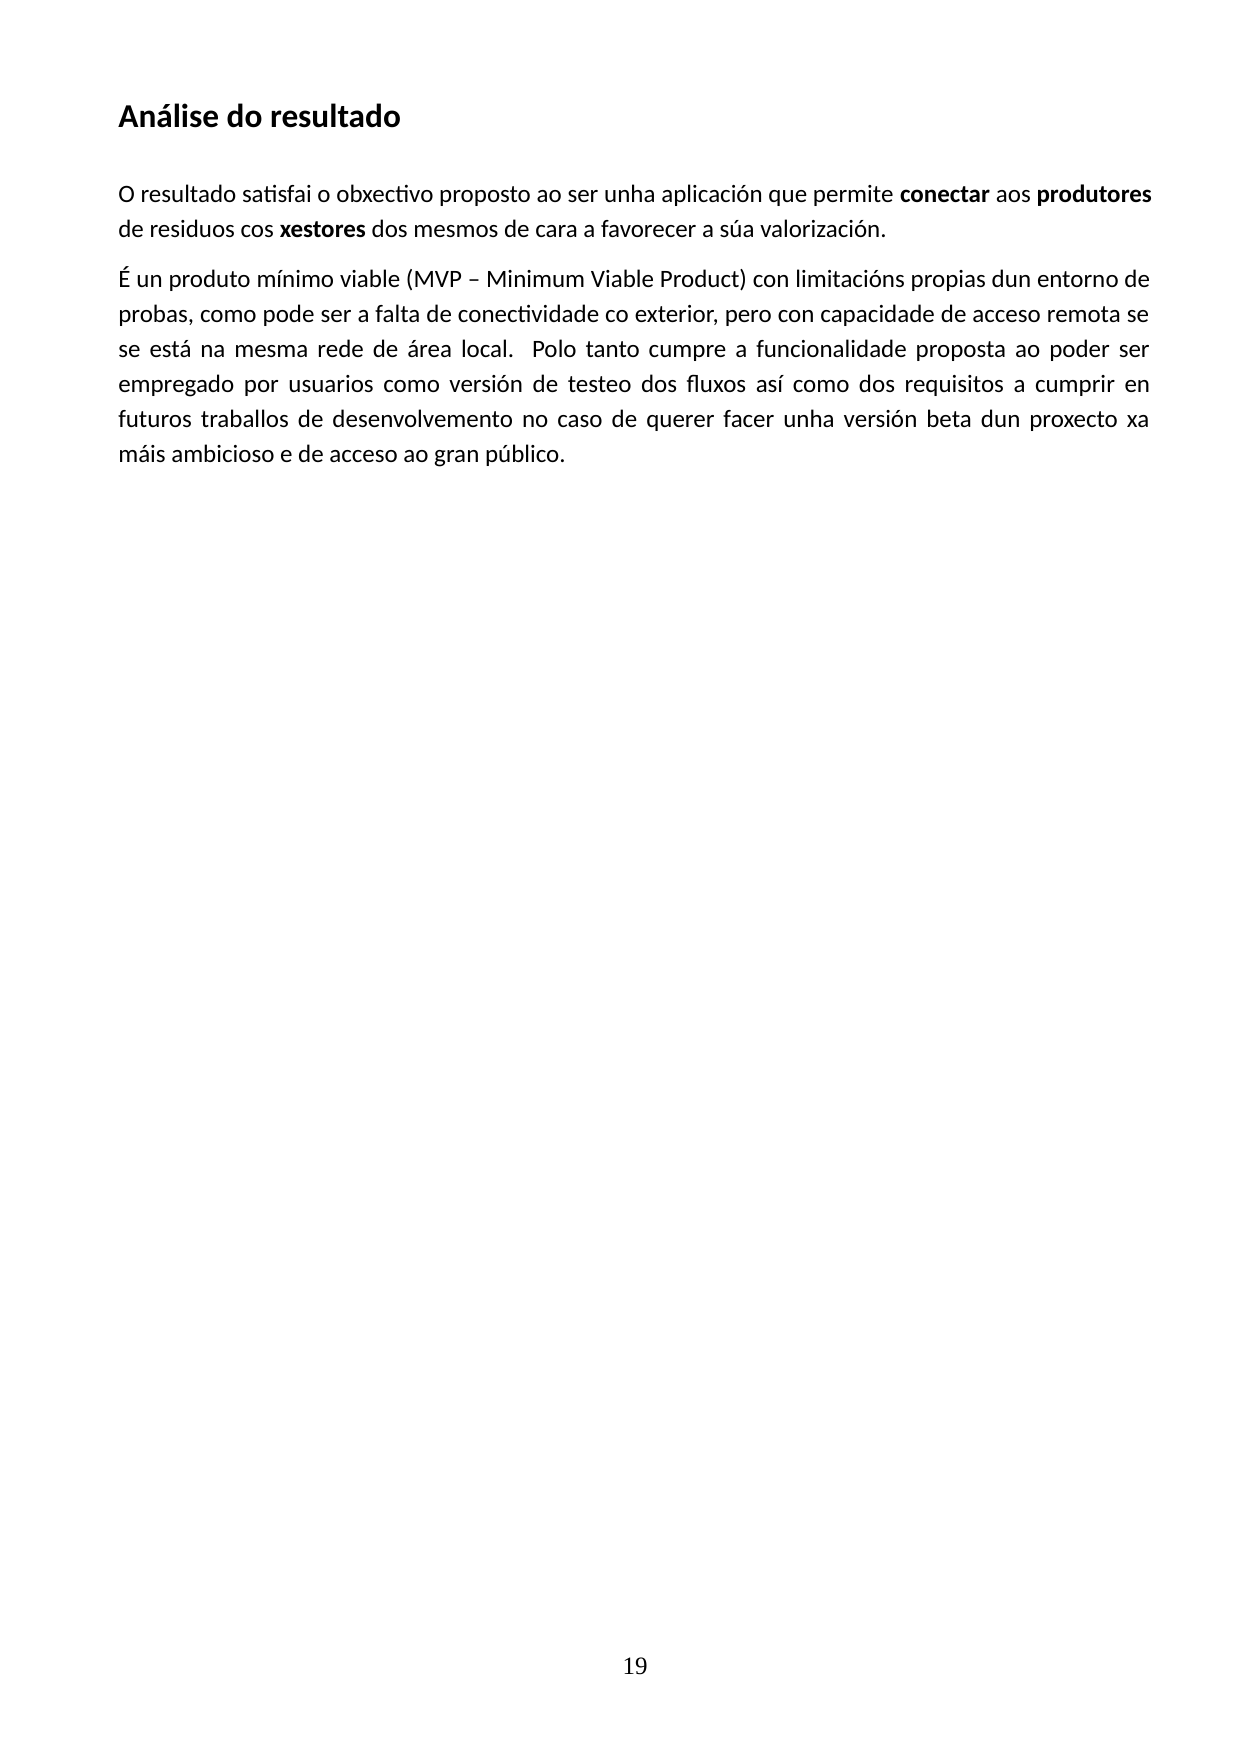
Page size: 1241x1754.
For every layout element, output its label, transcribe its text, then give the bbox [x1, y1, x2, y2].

subtitle Análise do resultado [118, 95, 1152, 135]
text O resultado satisfai o obxectivo proposto ao ser unha aplicación que permite conectar aos produtores de residuos cos xestores dos mesmos de cara a favorecer a súa valorización. [118, 178, 1152, 244]
text É un produto mínimo viable (MVP – Minimum Viable Product) con limitacións propias dun entorno de probas, como pode ser a falta de conectividade co exterior, pero con capacidade de acceso remota se se está na mesma rede de área local. Polo tanto cumpre a funcionalidade proposta ao poder ser empregado por usuarios como versión de testeo dos fluxos así como dos requisitos a cumprir en futuros traballos de desenvolvemento no caso de querer facer unha versión beta dun proxecto xa máis ambicioso e de acceso ao gran público. [118, 263, 1152, 468]
